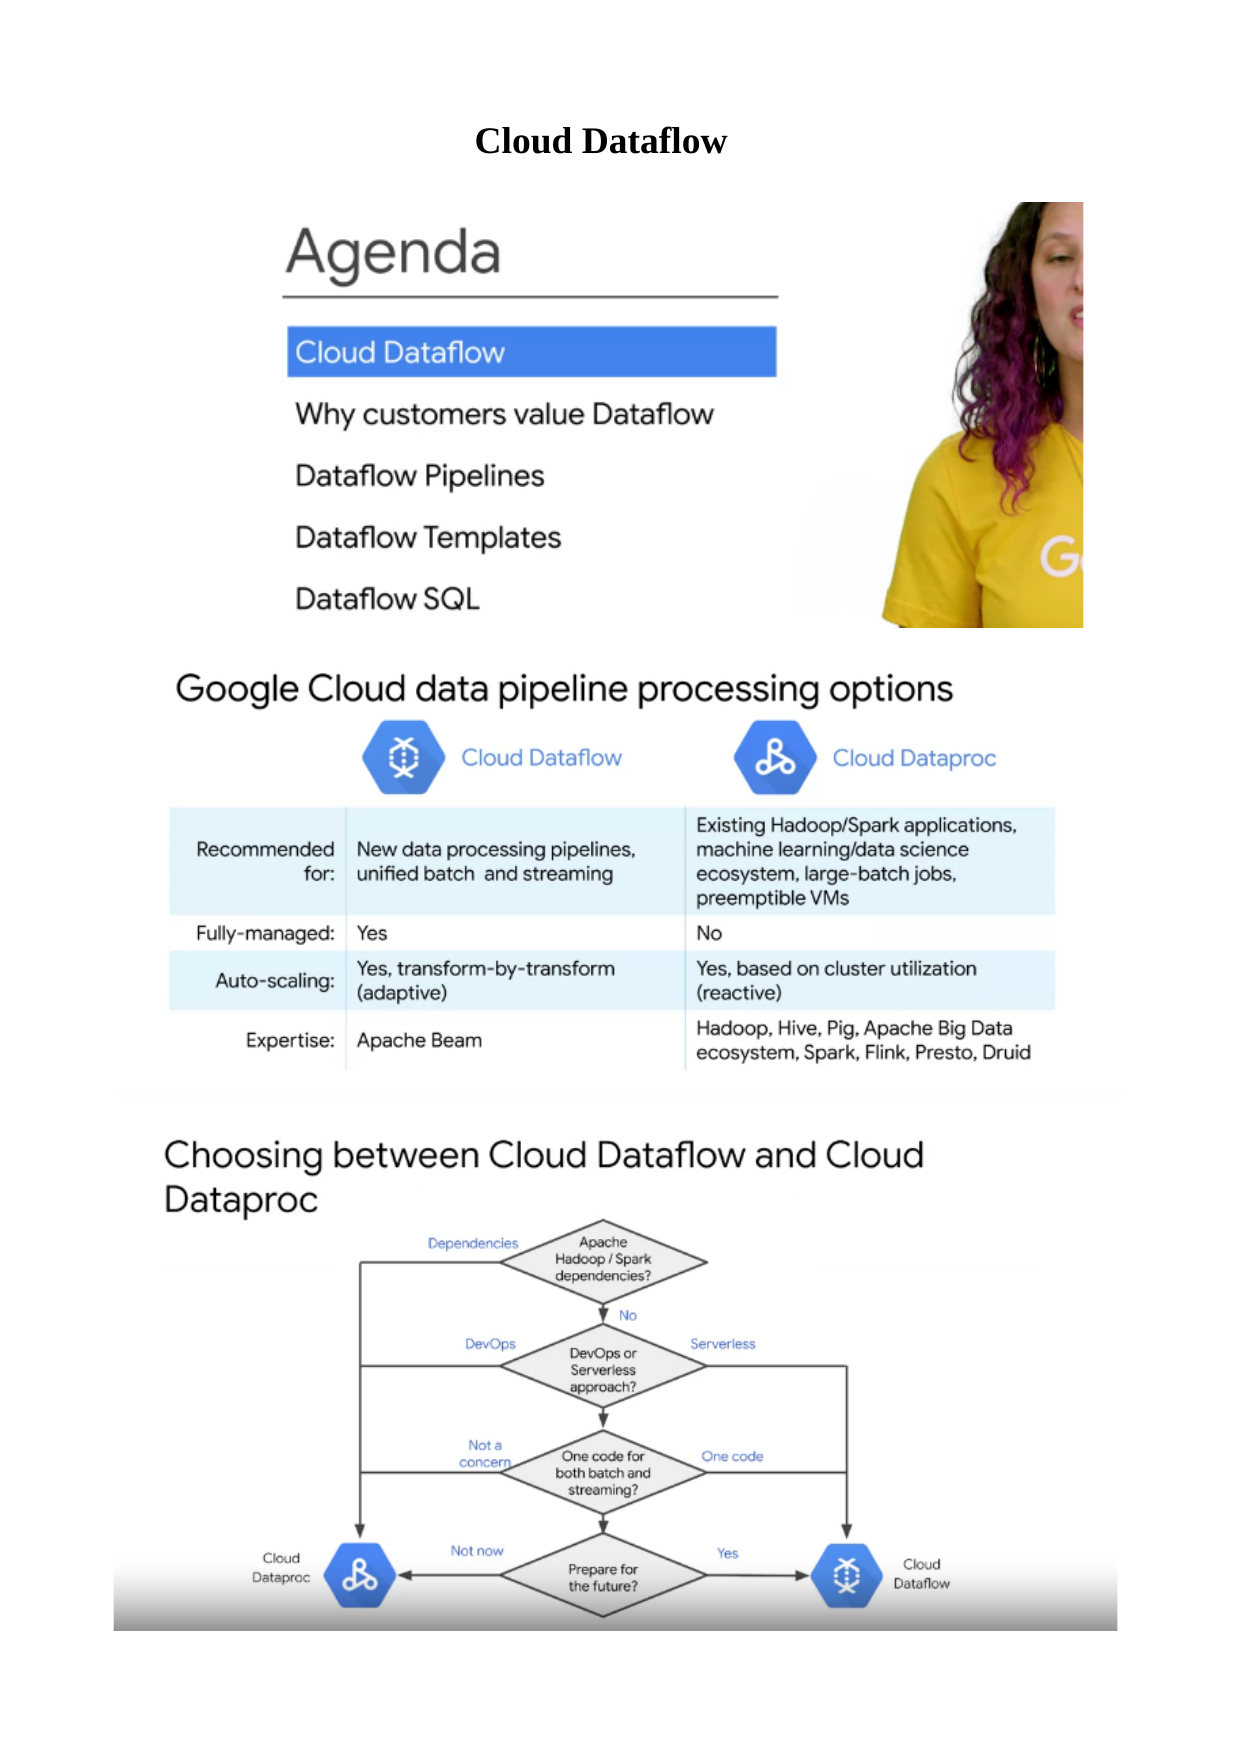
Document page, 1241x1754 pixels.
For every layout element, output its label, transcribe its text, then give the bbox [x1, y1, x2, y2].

picture [113, 1117, 1118, 1631]
picture [118, 656, 1123, 1098]
picture [156, 202, 1084, 628]
subtitle Cloud Dataflow [118, 118, 1122, 161]
